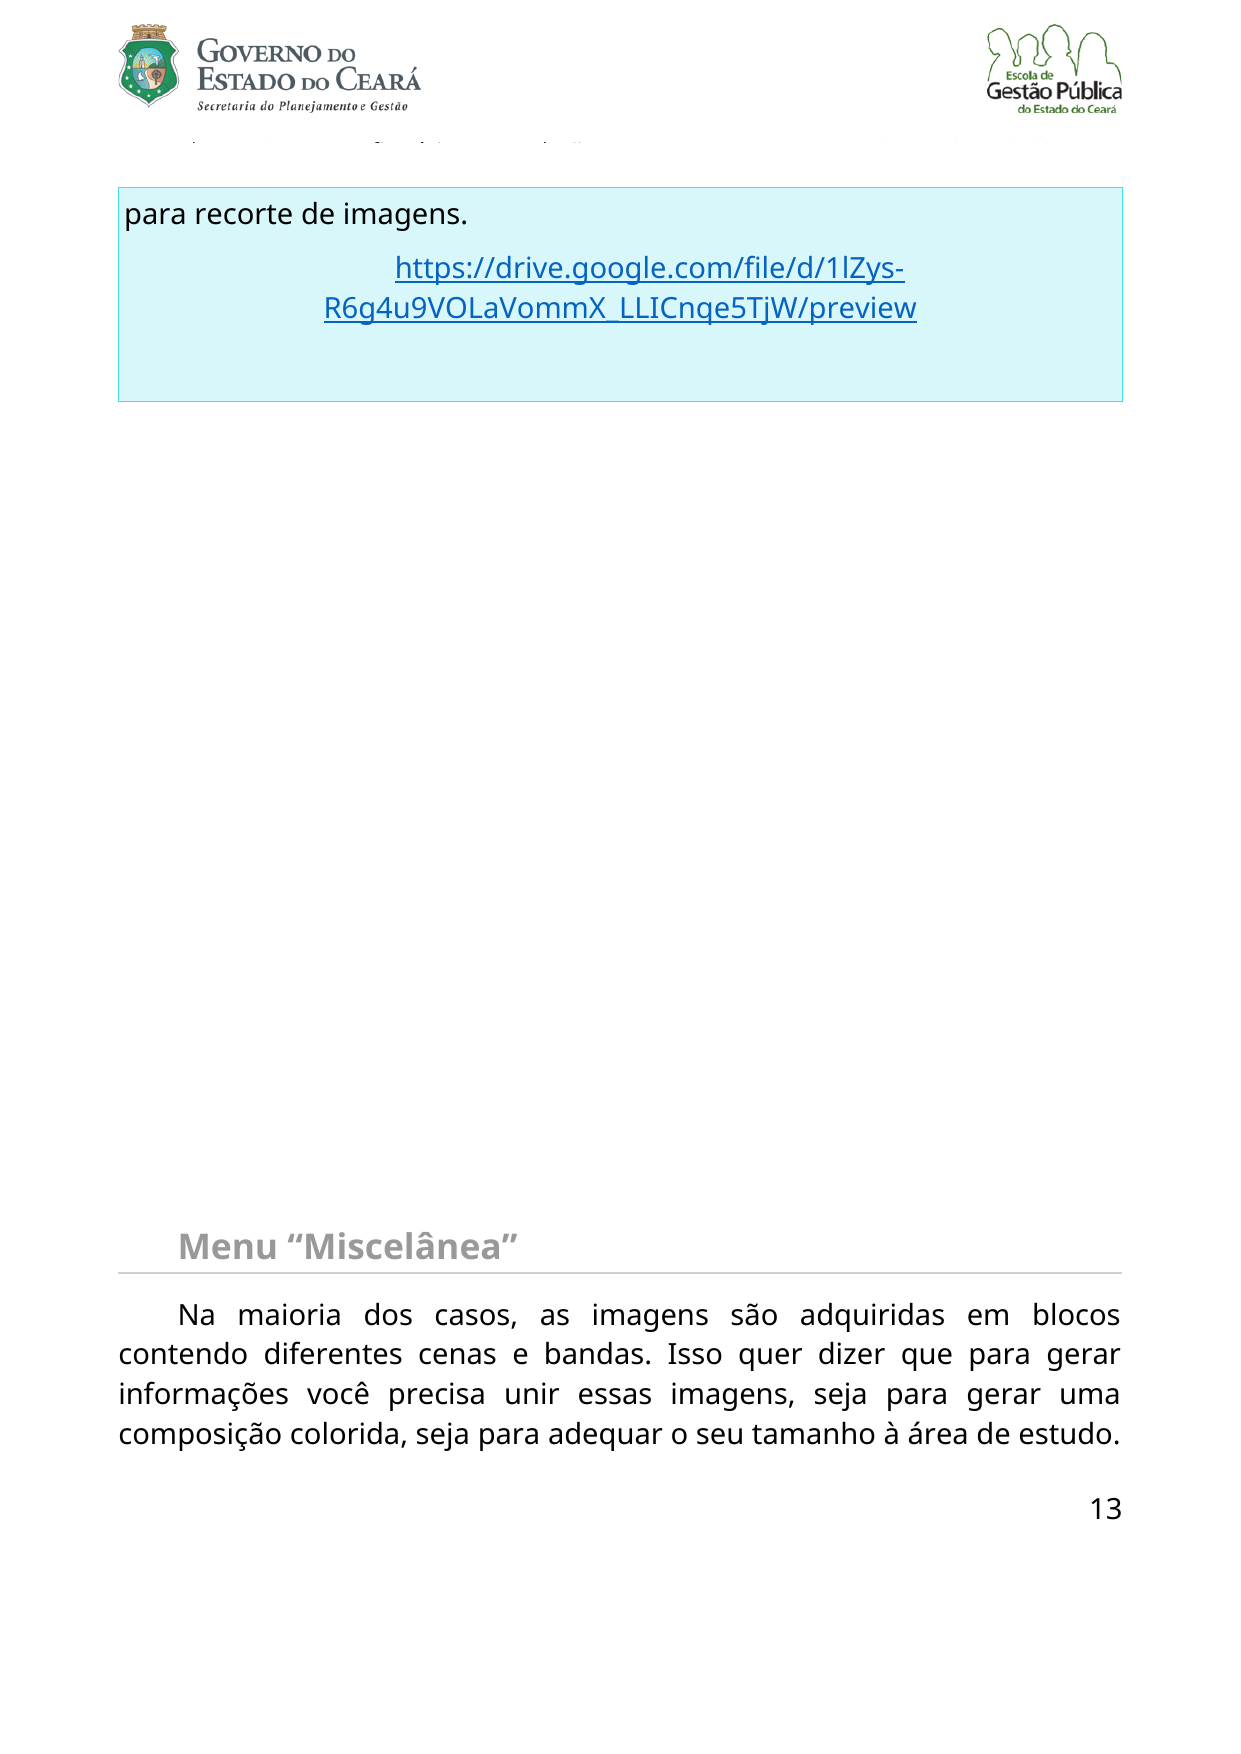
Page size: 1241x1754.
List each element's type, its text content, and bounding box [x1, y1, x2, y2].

text Na maioria dos casos, as imagens são adquiridas em blocos contendo diferentes cenas e bandas. Isso quer dizer que para gerar informações você precisa unir essas imagens, seja para gerar uma composição colorida, seja para adequar o seu tamanho à área de estudo. [118, 1294, 1122, 1453]
subtitle Menu “Miscelânea” [118, 1222, 1122, 1272]
table_cell para recorte de imagens. https://drive.google.com/file/d/1lZys-R6g4u9VOLaVommX_LLICnqe5TjW/preview [119, 188, 1122, 401]
picture [118, 24, 1122, 113]
